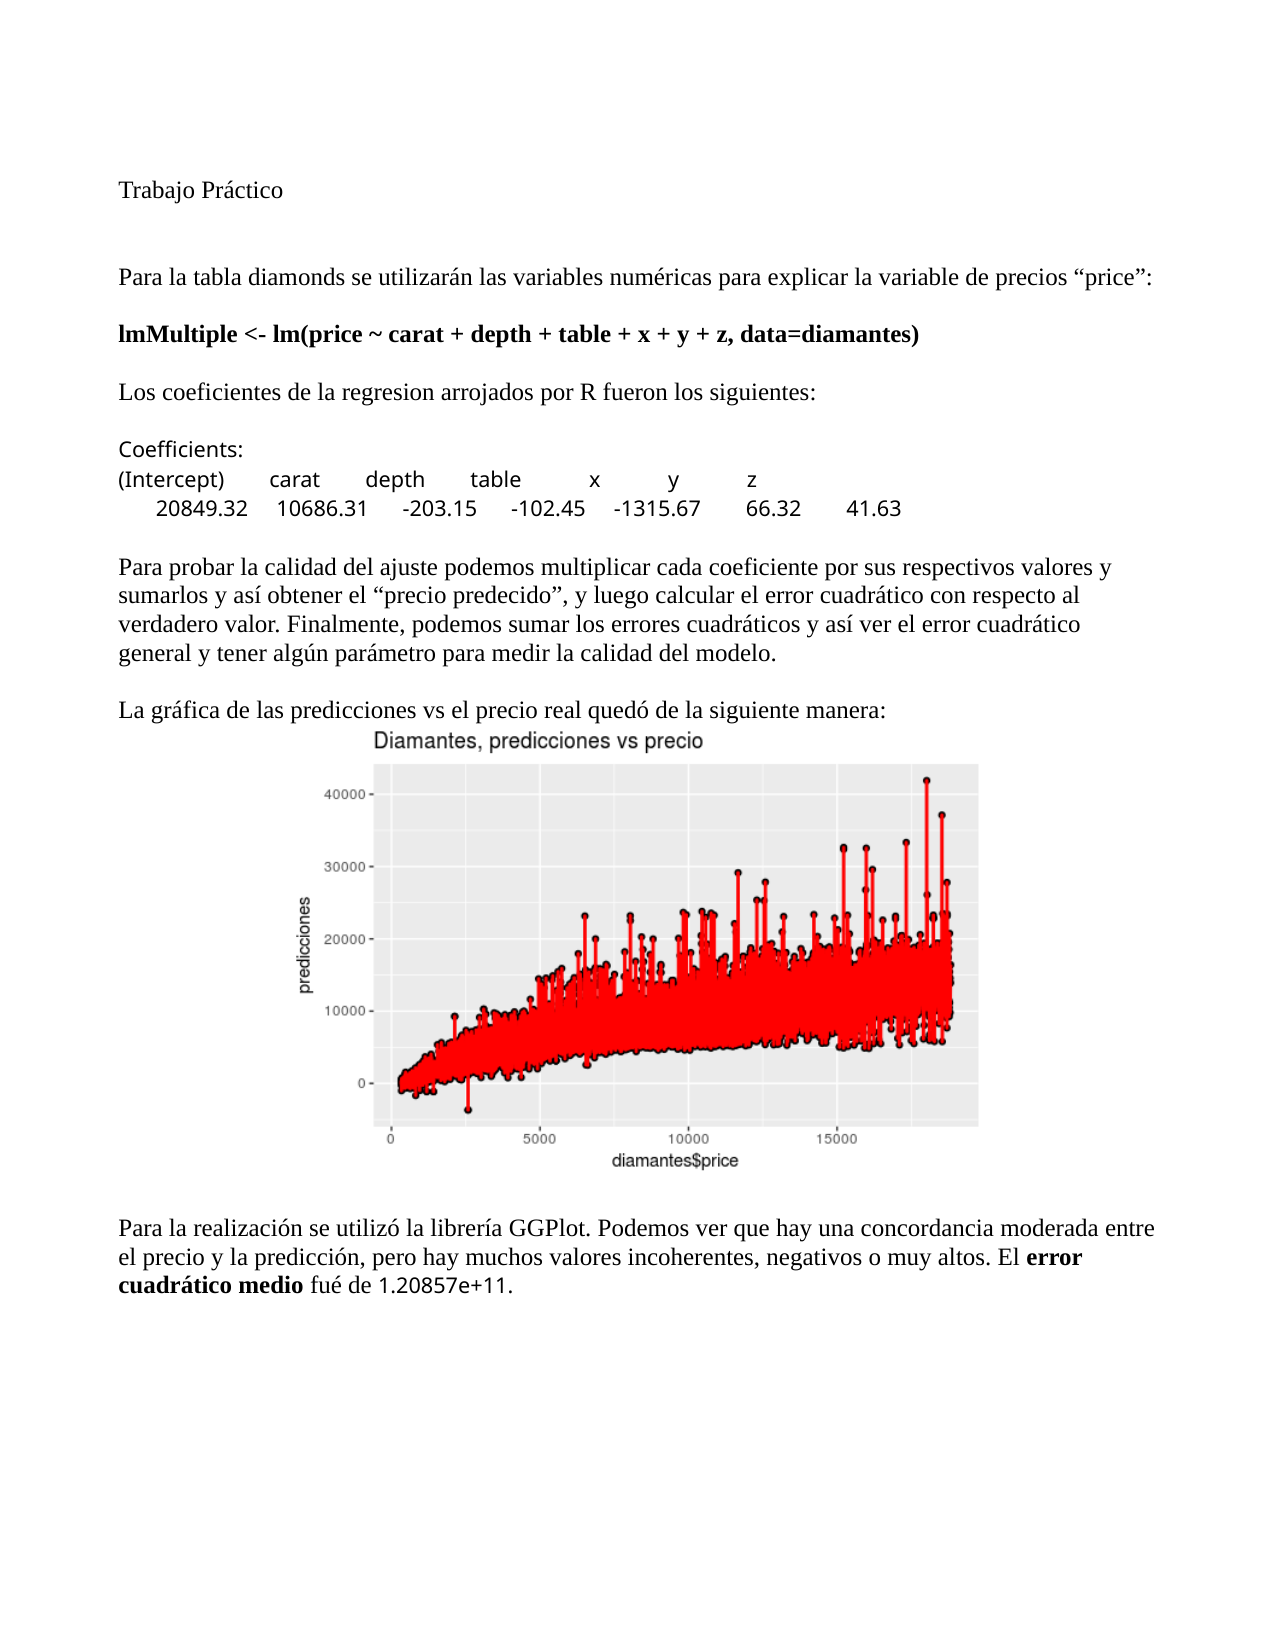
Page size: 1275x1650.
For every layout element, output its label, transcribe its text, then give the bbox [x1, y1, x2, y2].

text (Intercept) carat depth table x y z [118, 464, 1157, 493]
text Para la realización se utilizó la librería GGPlot. Podemos ver que hay una concordancia moderada entre el precio y la predicción, pero hay muchos valores incoherentes, negativos o muy altos. El error cuadrático medio fué de 1.20857e+11. [118, 1213, 1157, 1300]
text Trabajo Práctico [118, 176, 1157, 204]
text Coefficients: [118, 434, 1157, 464]
picture [288, 724, 987, 1180]
text Los coeficientes de la regresion arrojados por R fueron los siguientes: [118, 377, 1157, 406]
text La gráfica de las predicciones vs el precio real quedó de la siguiente manera: [118, 695, 1157, 724]
text Para probar la calidad del ajuste podemos multiplicar cada coeficiente por sus respectivos valores y sumarlos y así obtener el “precio predecido”, y luego calcular el error cuadrático con respecto al verdadero valor. Finalmente, podemos sumar los errores cuadráticos y así ver el error cuadrático general y tener algún parámetro para medir la calidad del modelo. [118, 552, 1157, 667]
text lmMultiple <- lm(price ~ carat + depth + table + x + y + z, data=diamantes) [118, 319, 1157, 348]
text 20849.32 10686.31 -203.15 -102.45 -1315.67 66.32 41.63 [118, 493, 1157, 523]
text Para la tabla diamonds se utilizarán las variables numéricas para explicar la variable de precios “price”: [118, 262, 1157, 291]
